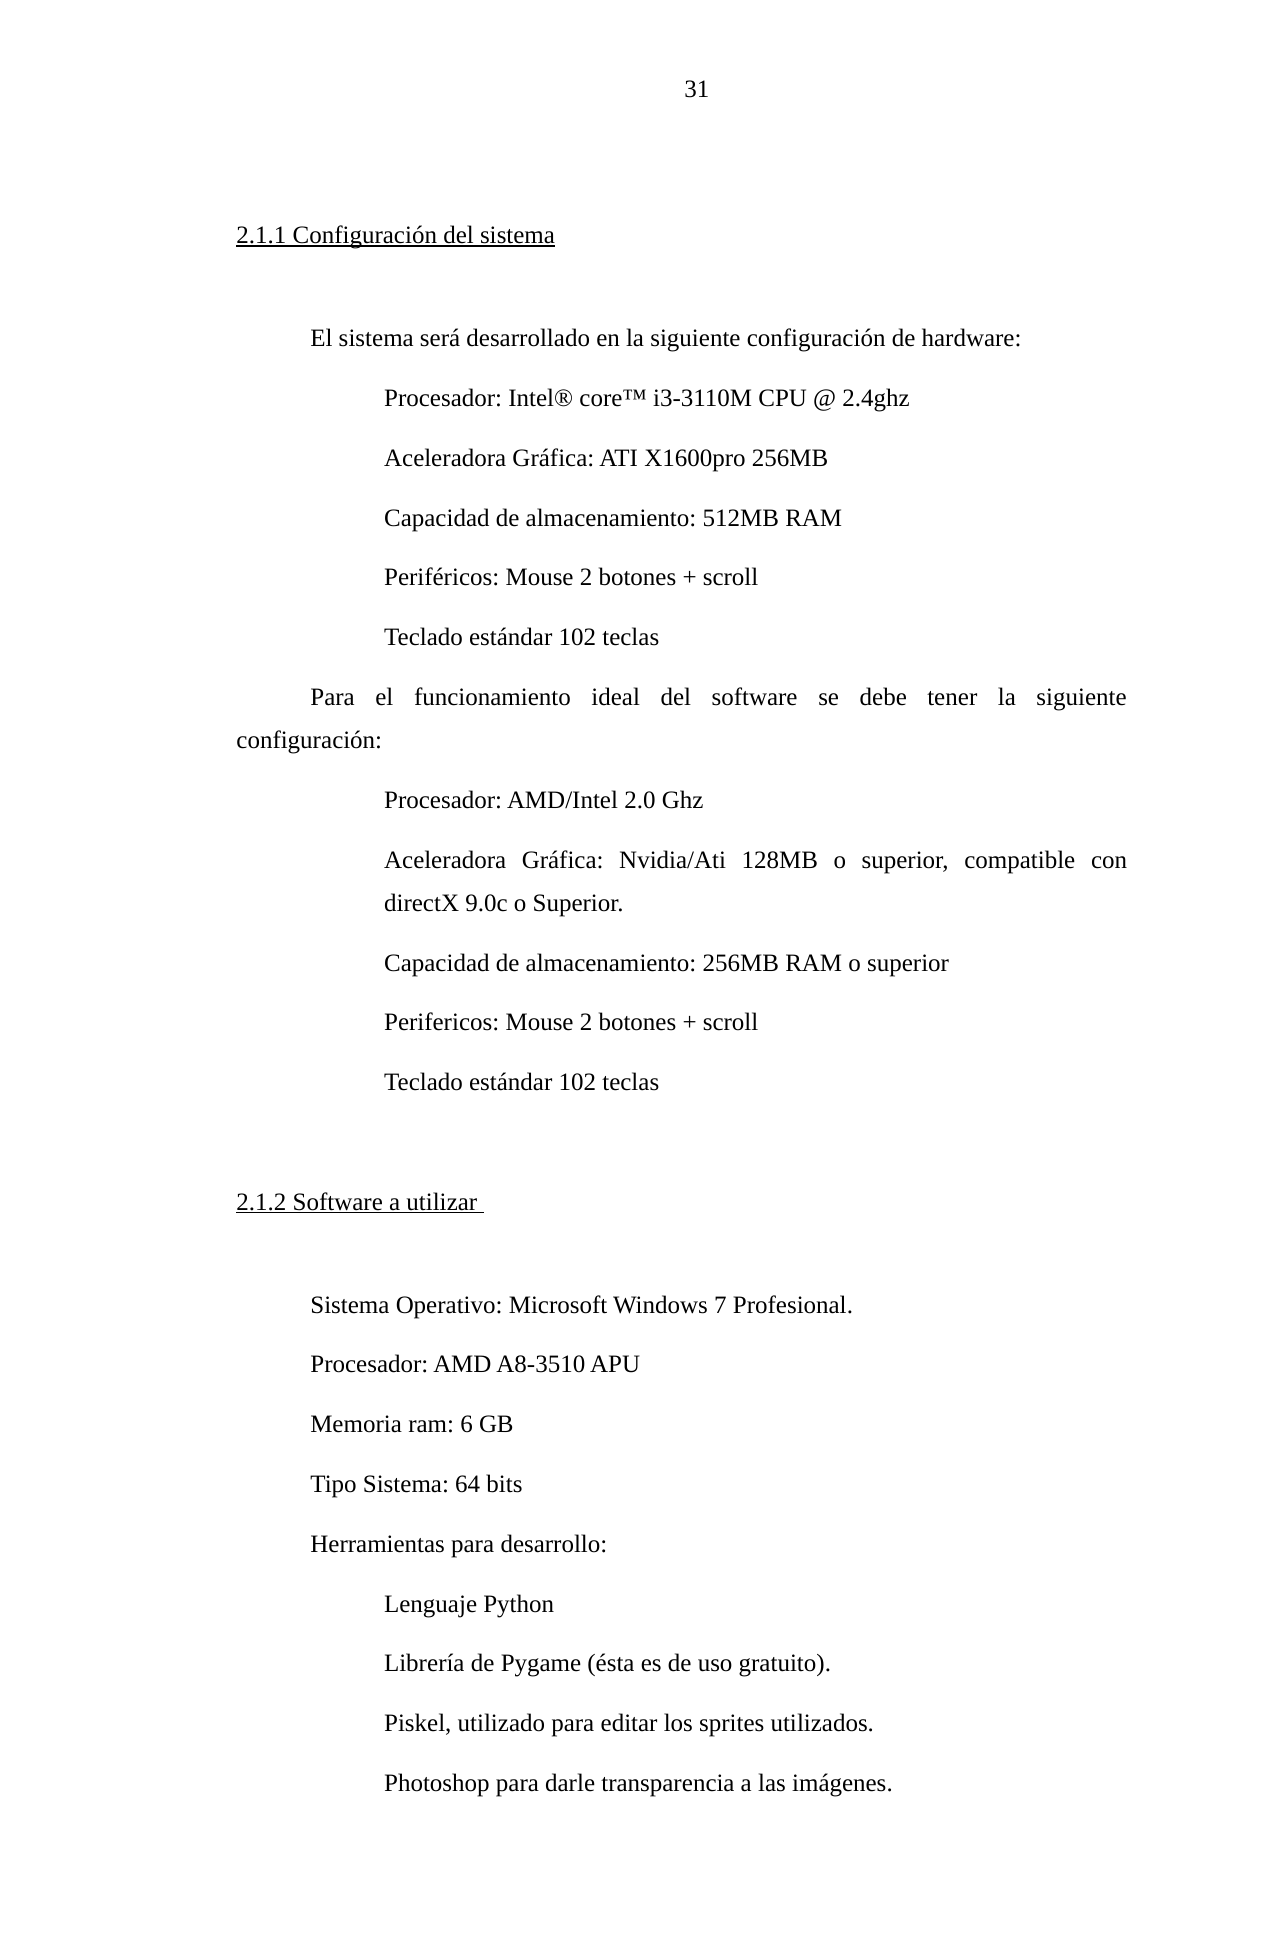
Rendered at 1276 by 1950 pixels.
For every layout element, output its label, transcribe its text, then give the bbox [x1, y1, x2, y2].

text Para el funcionamiento ideal del software se debe tener la siguiente configuración: [236, 682, 1128, 754]
text Aceleradora Gráfica: Nvidia/Ati 128MB o superior, compatible con directX 9.0c o Superior. [384, 845, 1128, 917]
text Aceleradora Gráfica: ATI X1600pro 256MB [310, 443, 1128, 472]
subtitle 2.1.2 Software a utilizar [236, 1187, 1128, 1216]
text Herramientas para desarrollo: [236, 1529, 1128, 1558]
text Teclado estándar 102 teclas [310, 622, 1128, 651]
text Procesador: AMD/Intel 2.0 Ghz [384, 785, 1128, 814]
text Teclado estándar 102 teclas [384, 1067, 1128, 1096]
subtitle 2.1.1 Configuración del sistema [236, 220, 1128, 249]
text Procesador: Intel® core™ i3-3110M CPU @ 2.4ghz [310, 383, 1128, 412]
text El sistema será desarrollado en la siguiente configuración de hardware: [236, 323, 1128, 352]
text Piskel, utilizado para editar los sprites utilizados. [384, 1708, 1128, 1737]
text Lenguaje Python [384, 1589, 1128, 1617]
text Capacidad de almacenamiento: 512MB RAM [310, 503, 1128, 531]
text Memoria ram: 6 GB [236, 1409, 1128, 1438]
text Perifericos: Mouse 2 botones + scroll [384, 1007, 1128, 1036]
text Capacidad de almacenamiento: 256MB RAM o superior [384, 948, 1128, 976]
text Librería de Pygame (ésta es de uso gratuito). [384, 1648, 1128, 1677]
text Procesador: AMD A8-3510 APU [236, 1349, 1128, 1378]
text Sistema Operativo: Microsoft Windows 7 Profesional. [236, 1290, 1128, 1318]
text Photoshop para darle transparencia a las imágenes. [384, 1768, 1128, 1797]
text Tipo Sistema: 64 bits [236, 1469, 1128, 1498]
text Periféricos: Mouse 2 botones + scroll [310, 562, 1128, 591]
